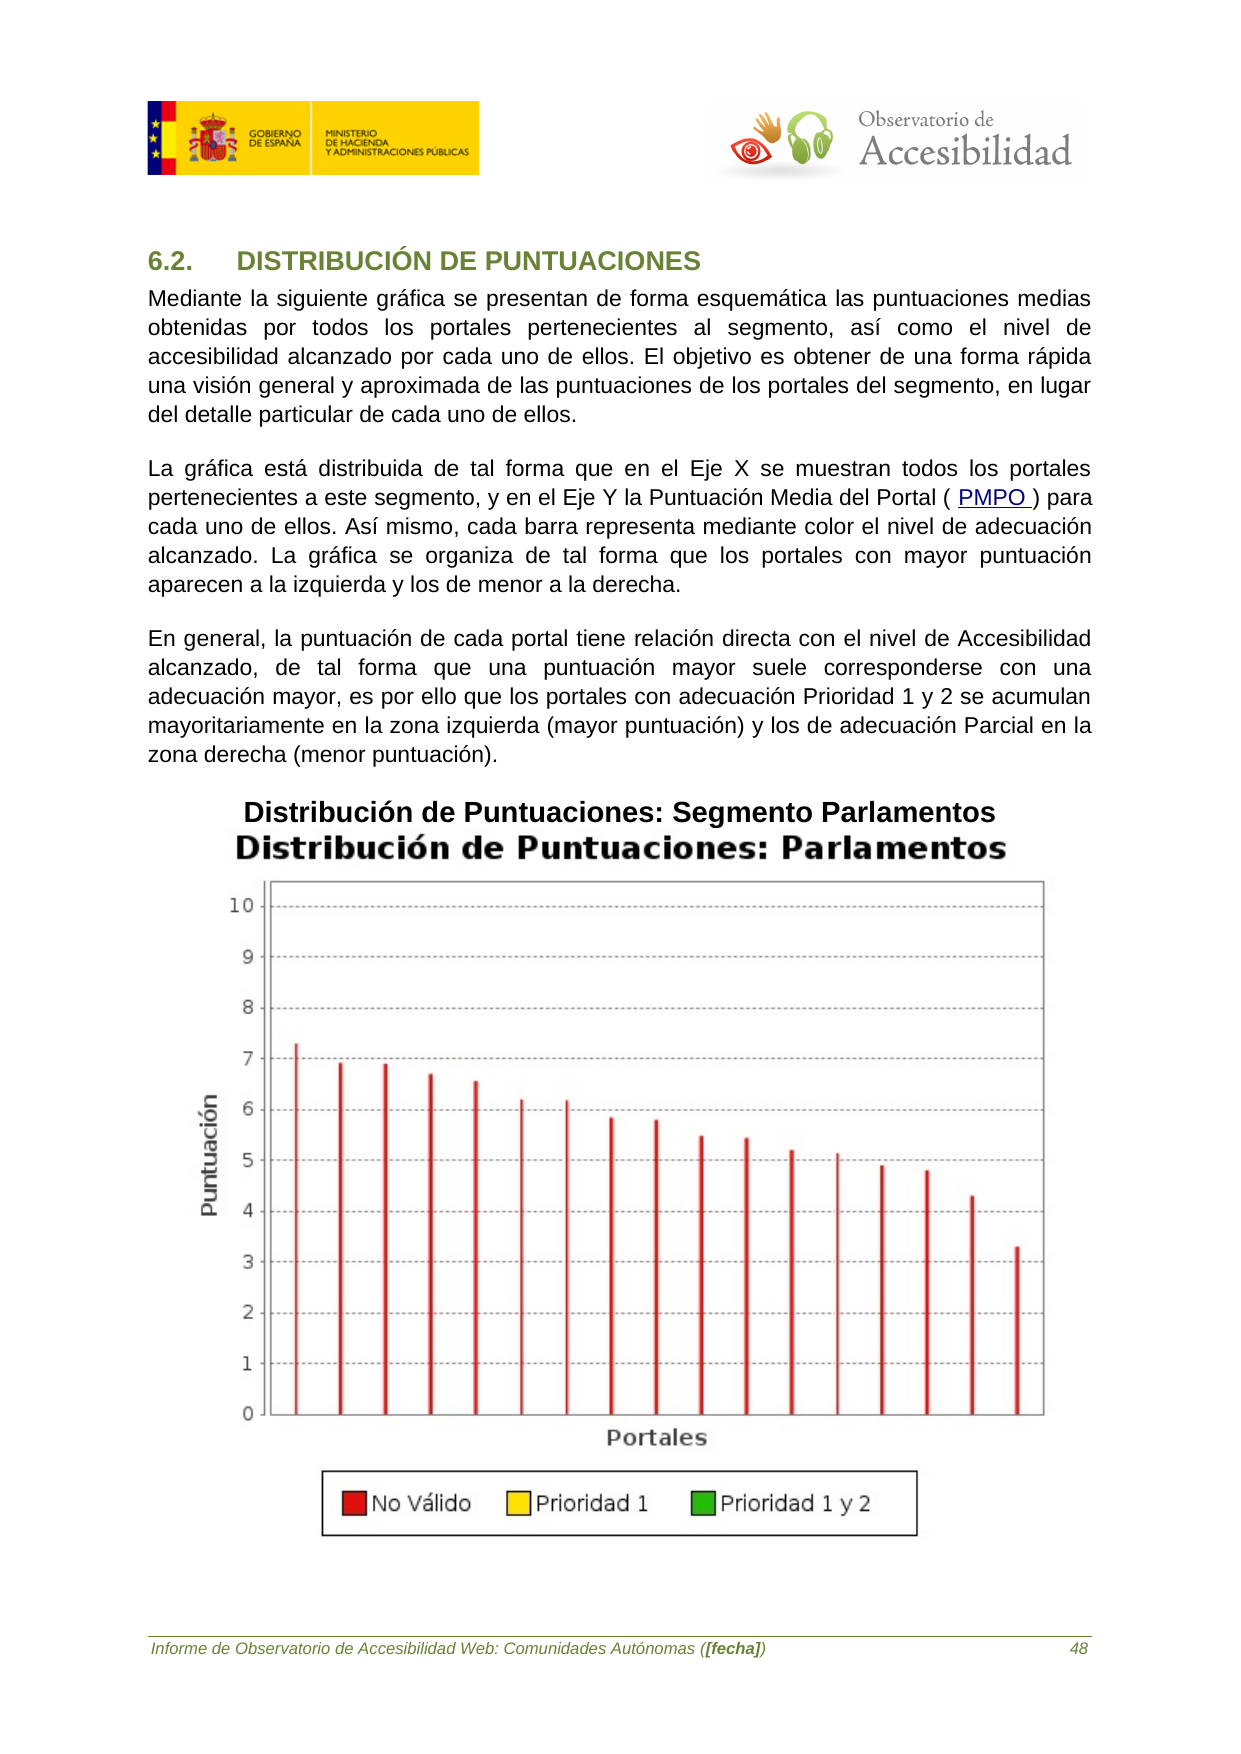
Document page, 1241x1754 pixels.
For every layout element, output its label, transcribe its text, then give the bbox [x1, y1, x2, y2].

picture [147, 101, 479, 175]
text En general, la puntuación de cada portal tiene relación directa con el nivel de Accesibilidad alcanzado, de tal forma que una puntuación mayor suele corresponderse con una adecuación mayor, es por ello que los portales con adecuación Prioridad 1 y 2 se acumulan mayoritariamente en la zona izquierda (mayor puntuación) y los de adecuación Parcial en la zona derecha (menor puntuación). [148, 625, 1092, 767]
subtitle Distribución de puntuaciones [148, 245, 1092, 276]
text Mediante la siguiente gráfica se presentan de forma esquemática las puntuaciones medias obtenidas por todos los portales pertenecientes al segmento, así como el nivel de accesibilidad alcanzado por cada uno de ellos. El objetivo es obtener de una forma rápida una visión general y aproximada de las puntuaciones de los portales del segmento, en lugar del detalle particular de cada uno de ellos. [148, 285, 1092, 427]
text Distribución de Puntuaciones: Segmento Parlamentos [148, 795, 1092, 828]
picture [710, 102, 1086, 185]
text La gráfica está distribuida de tal forma que en el Eje X se muestran todos los portales pertenecientes a este segmento, y en el Eje Y la Puntuación Media del Portal ( PMPO ) para cada uno de ellos. Así mismo, cada barra representa mediante color el nivel de adecuación alcanzado. La gráfica se organiza de tal forma que los portales con mayor puntuación aparecen a la izquierda y los de menor a la derecha. [148, 455, 1092, 597]
picture [178, 828, 1062, 1538]
